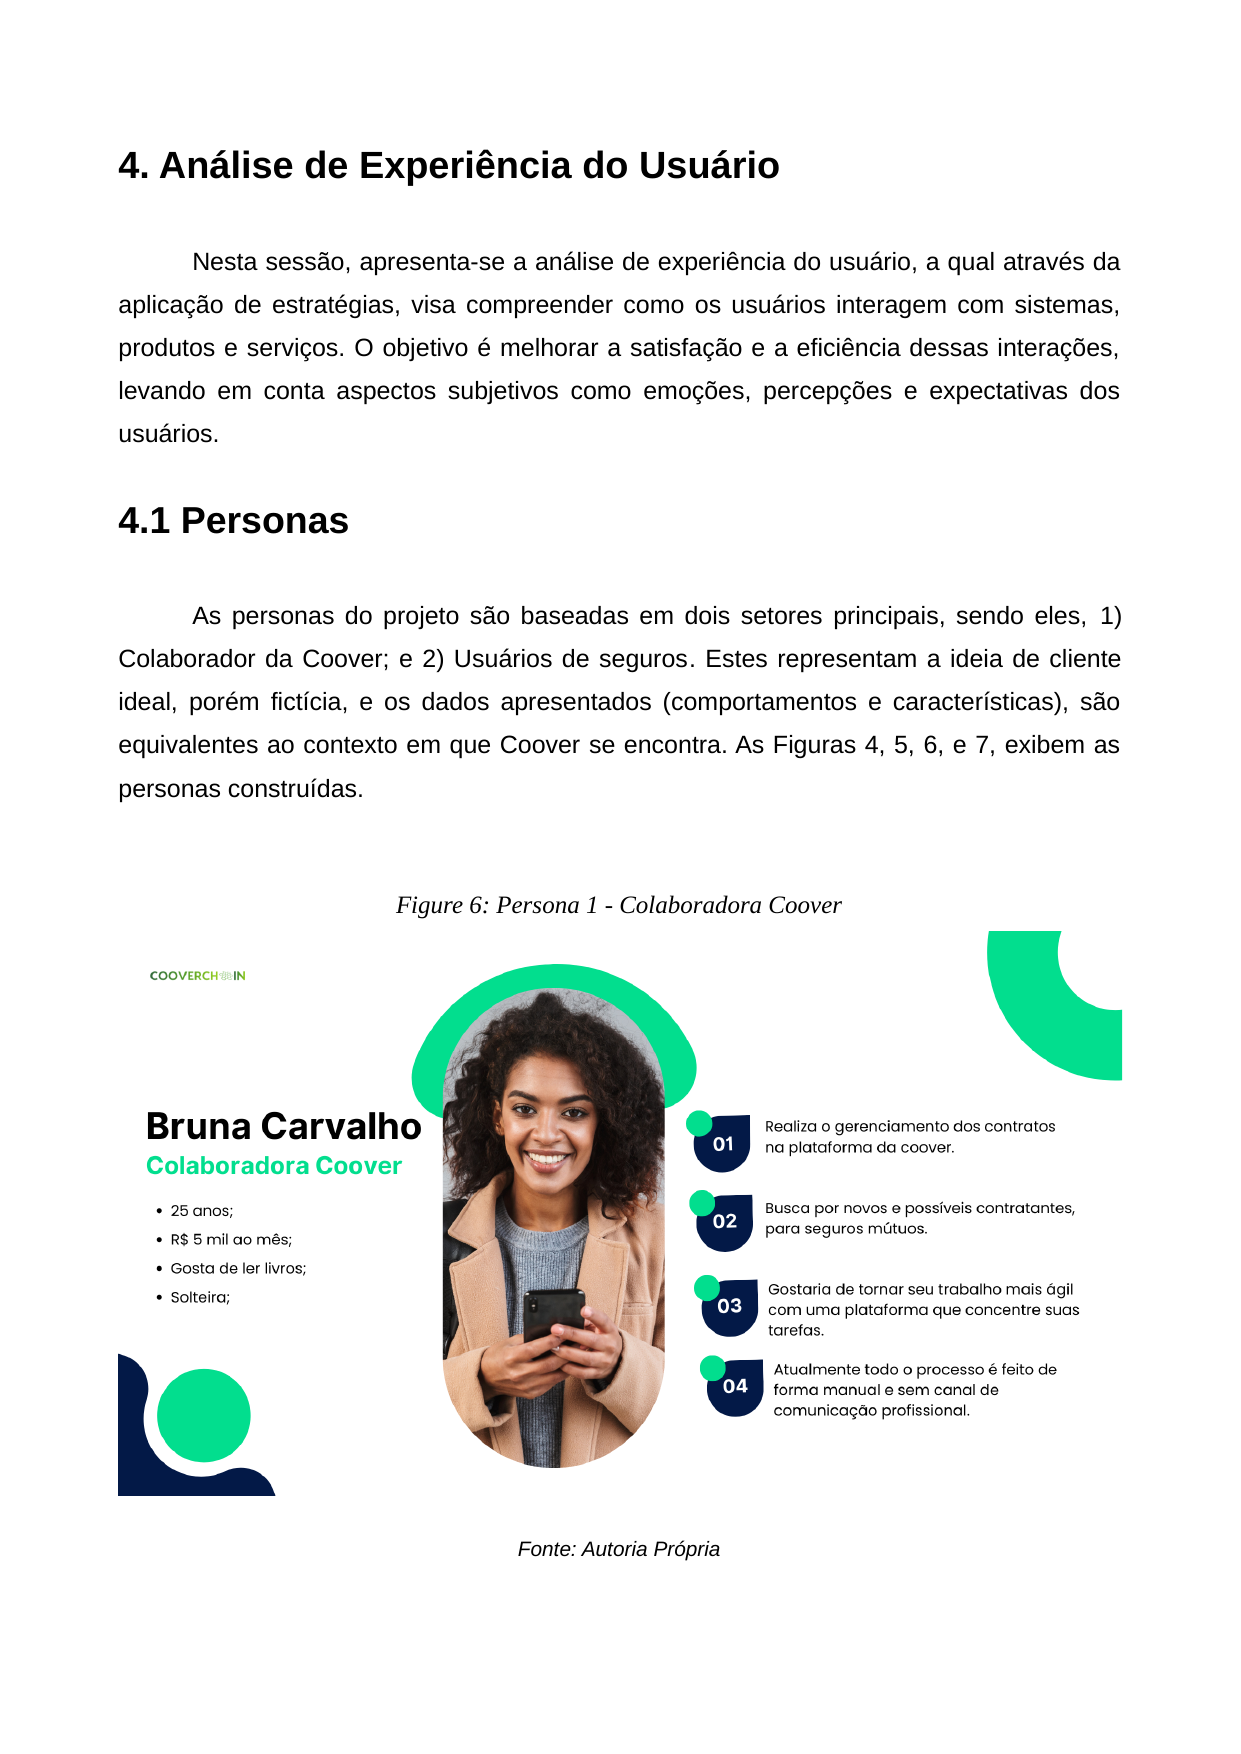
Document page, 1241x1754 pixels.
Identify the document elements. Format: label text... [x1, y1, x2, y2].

subtitle 4.1 Personas [118, 498, 1122, 541]
picture [118, 931, 1123, 1496]
text [118, 918, 1122, 931]
text Figure 6: Persona 1 - Colaboradora Coover [118, 890, 1122, 918]
text As personas do projeto são baseadas em dois setores principais, sendo eles, 1) Colaborador da Coover; e 2) Usuários de seguros. Estes representam a ideia de cliente ideal, porém fictícia, e os dados apresentados (comportamentos e características), são equivalentes ao contexto em que Coover se encontra. As Figuras 4, 5, 6, e 7, exibem as personas construídas. [118, 601, 1122, 802]
subtitle 4. Análise de Experiência do Usuário [118, 143, 1122, 187]
text Fonte: Autoria Própria [118, 1496, 1122, 1560]
text [118, 877, 1122, 890]
text Nesta sessão, apresenta-se a análise de experiência do usuário, a qual através da aplicação de estratégias, visa compreender como os usuários interagem com sistemas, produtos e serviços. O objetivo é melhorar a satisfação e a eficiência dessas interações, levando em conta aspectos subjetivos como emoções, percepções e expectativas dos usuários. [118, 247, 1122, 448]
